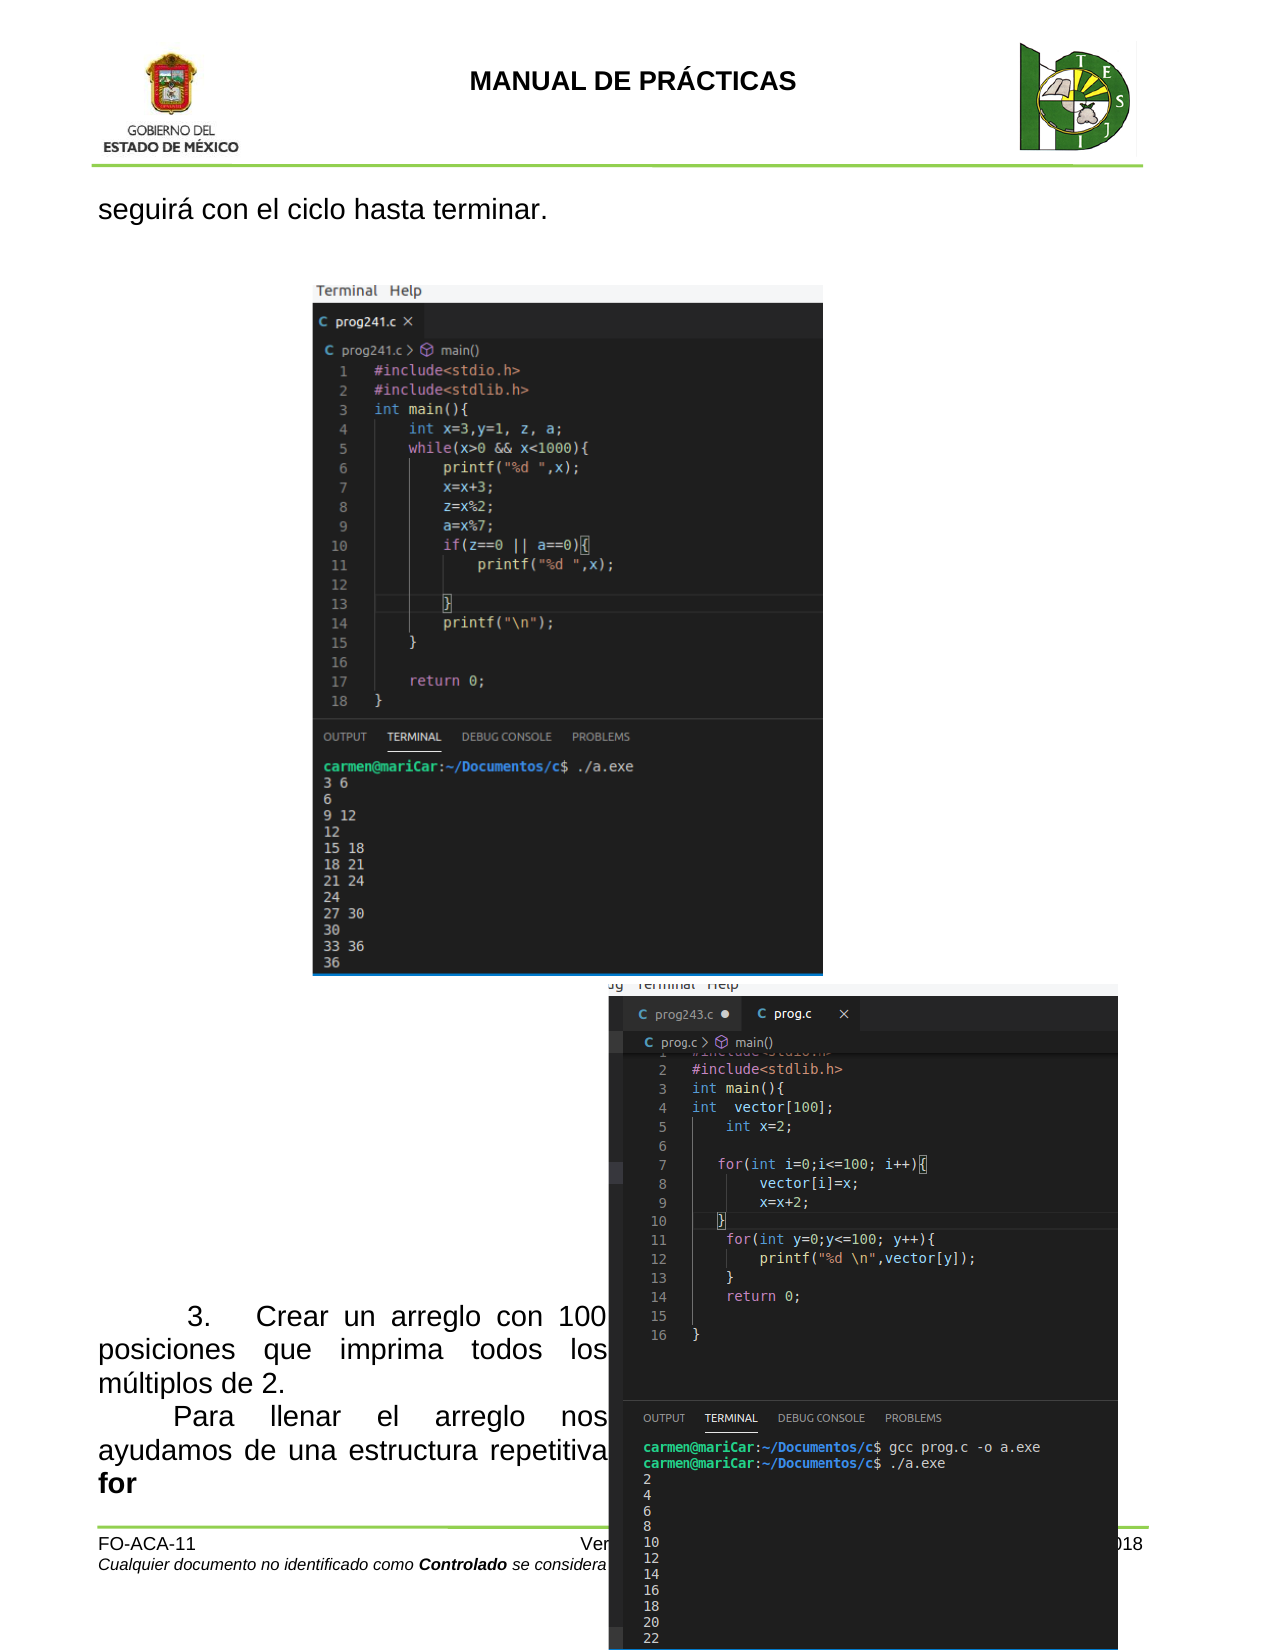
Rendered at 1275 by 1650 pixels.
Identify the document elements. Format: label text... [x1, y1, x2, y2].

picture [608, 984, 1108, 1650]
text seguirá con el ciclo hasta terminar. [98, 192, 1183, 226]
text [1108, 1299, 1183, 1399]
picture [312, 285, 823, 976]
picture [1018, 41, 1137, 157]
text Para llenar el arreglo nos ayudamos de una estructura repetitiva for [98, 1399, 608, 1500]
text [1108, 1399, 1183, 1500]
picture [95, 42, 241, 161]
text 3. Crear un arreglo con 100 posiciones que imprima todos los múltiplos de 2. [98, 1299, 608, 1399]
